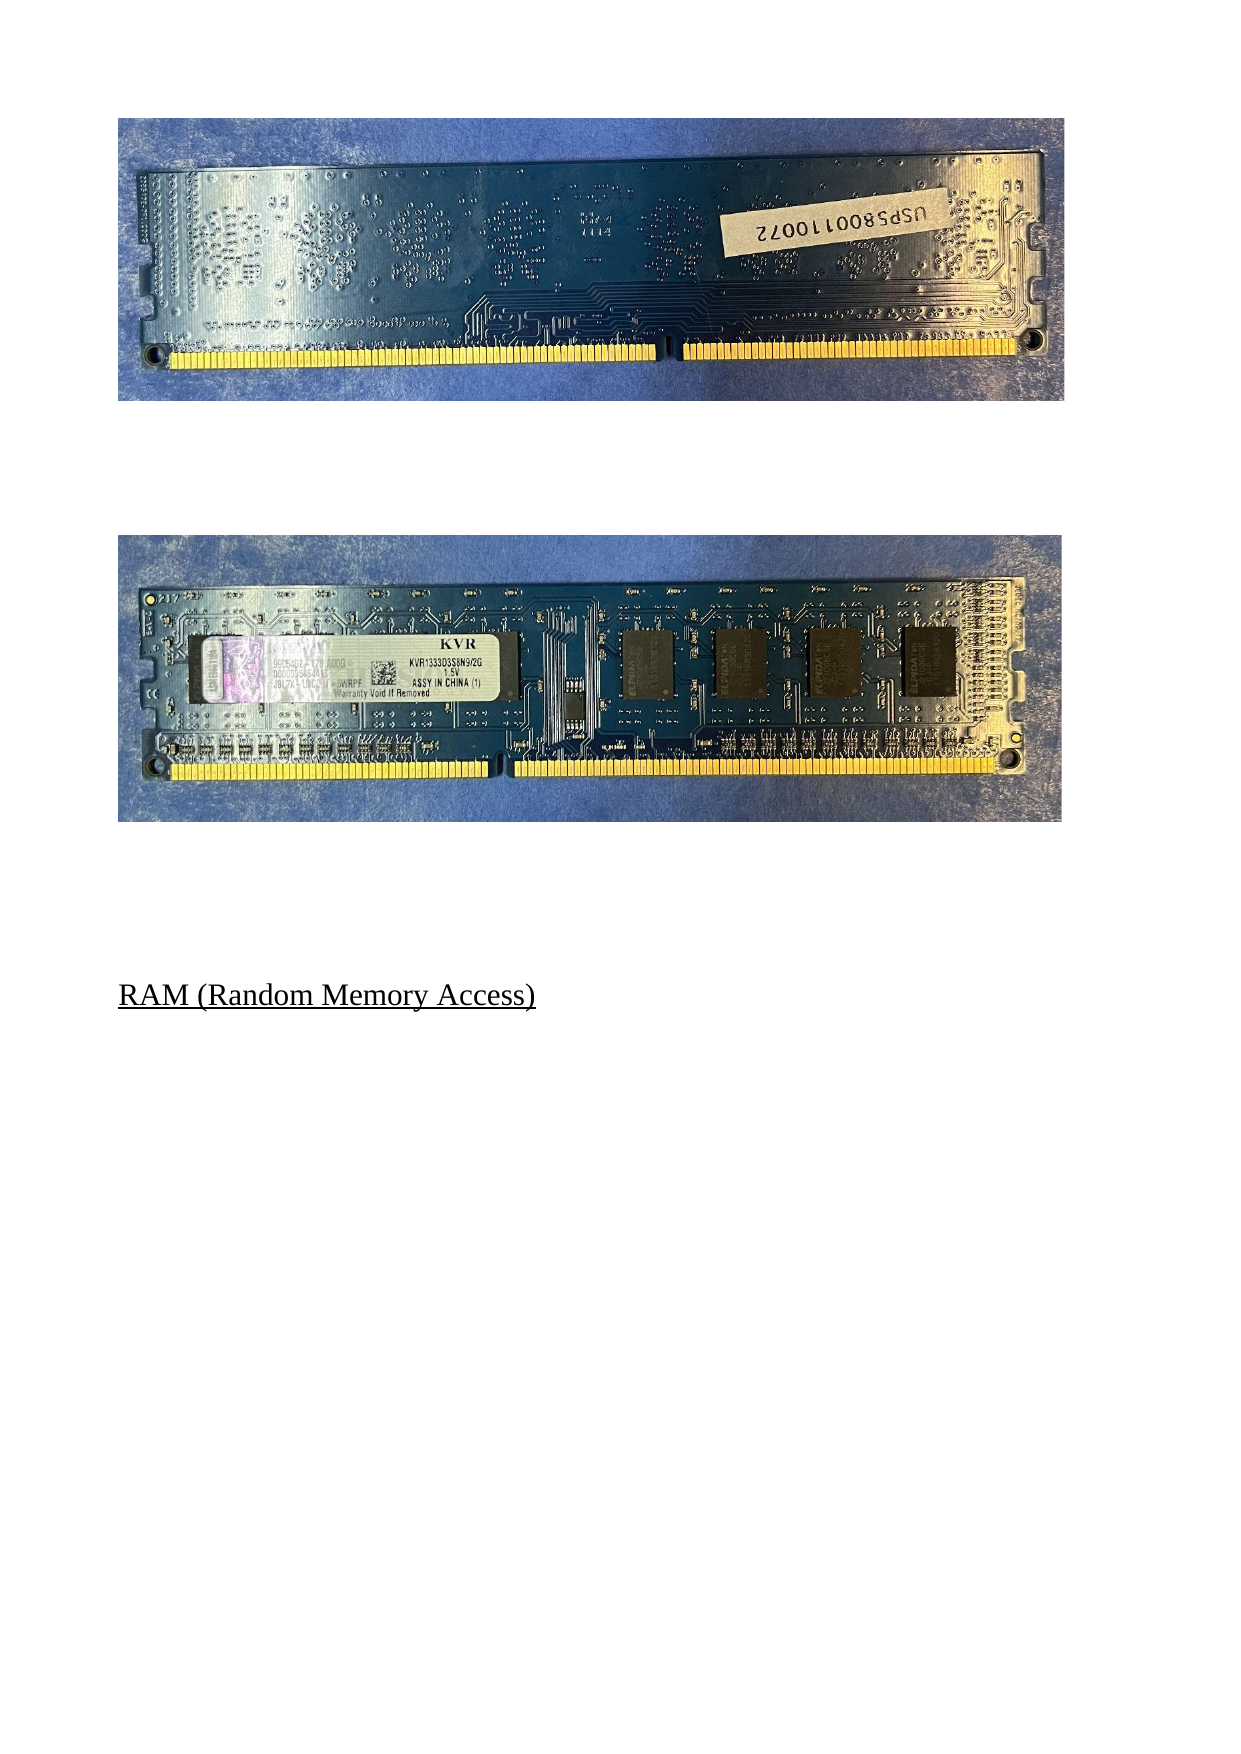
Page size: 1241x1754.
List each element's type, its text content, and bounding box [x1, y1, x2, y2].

picture [118, 626, 1062, 760]
picture [118, 197, 1065, 330]
text RAM (Random Memory Access) [118, 976, 1122, 1012]
